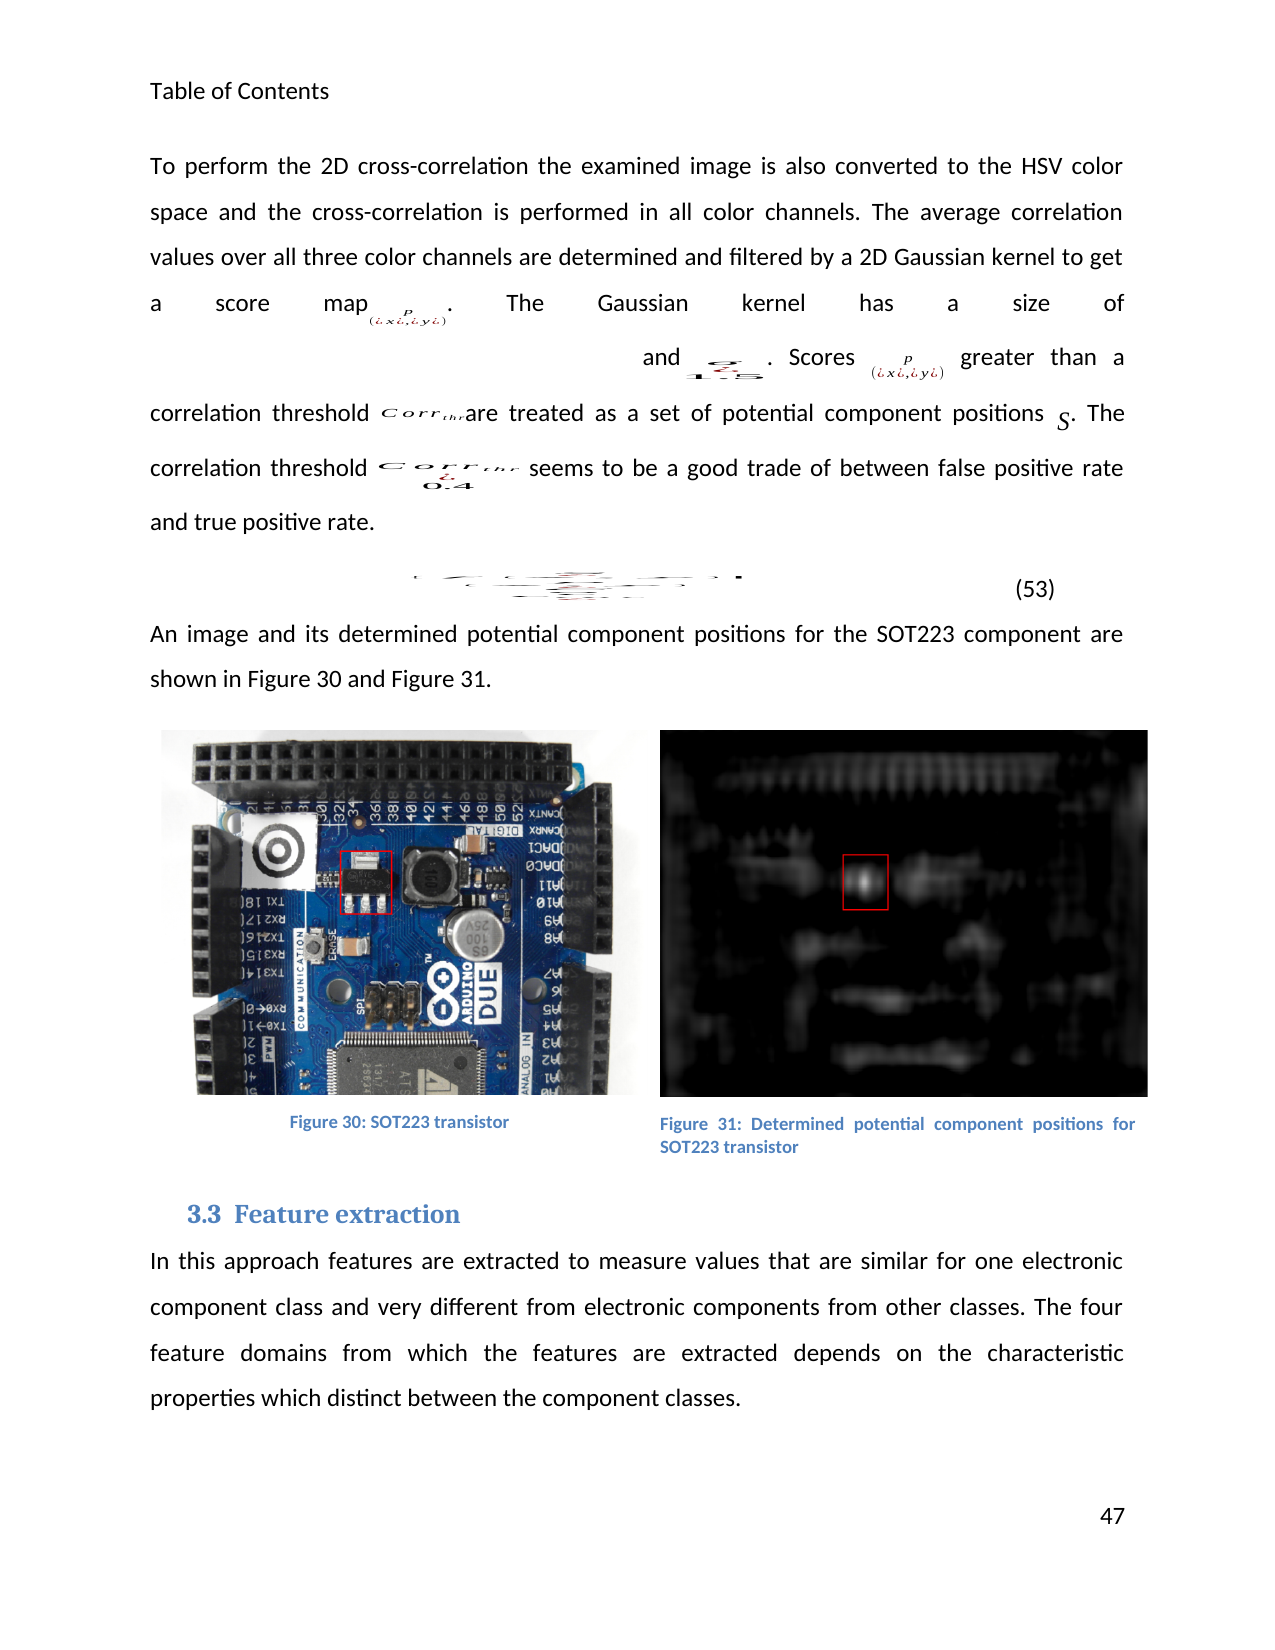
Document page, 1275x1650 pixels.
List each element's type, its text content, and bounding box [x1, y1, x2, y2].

table_header [150, 573, 161, 618]
table_header [161, 573, 1003, 618]
table_header (53) [1004, 573, 1069, 618]
table_header Figure 30: SOT223 transistor [150, 730, 649, 1178]
table_header Figure 31: Determined potential component positions for SOT223 transistor [649, 730, 1147, 1178]
text To perform the 2D cross-correlation the examined image is also converted to the HSV color space and the cross-correlation is performed in all color channels. The average correlation values over all three color channels are determined and filtered by a 2D Gaussian kernel to get a score map. The Gaussian kernel has a size of and. Scores greater than a correlation threshold are treated as a set of potential component positions . The correlation threshold seems to be a good trade of between false positive rate and true positive rate. [150, 150, 1125, 537]
table_header [1080, 573, 1147, 618]
text In this approach features are extracted to measure values that are similar for one electronic component class and very different from electronic components from other classes. The four feature domains from which the features are extracted depends on the characteristic properties which distinct between the component classes. [150, 1245, 1125, 1413]
table_header [1069, 573, 1080, 618]
text An image and its determined potential component positions for the SOT223 component are shown in Figure 30 and Figure 31. [150, 618, 1125, 694]
subtitle Feature extraction [187, 1199, 1125, 1230]
